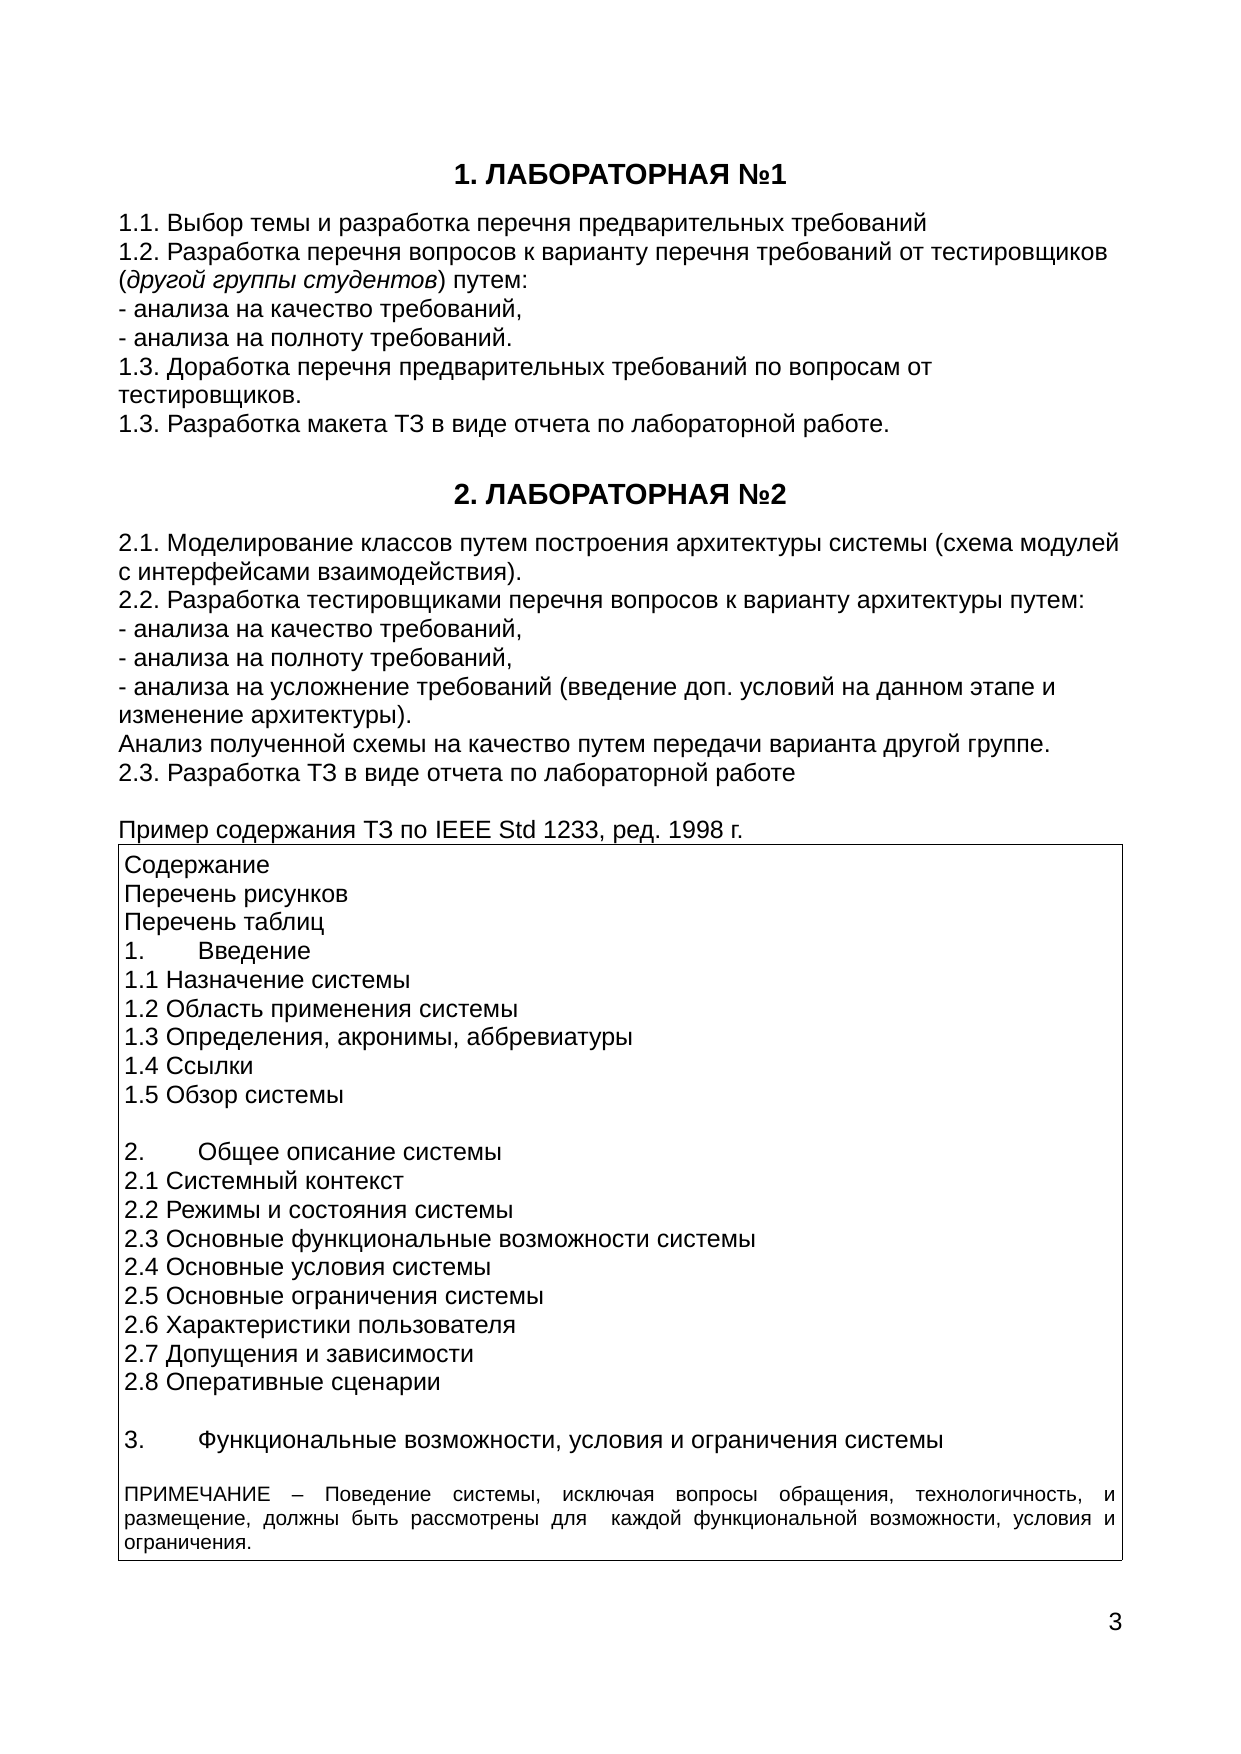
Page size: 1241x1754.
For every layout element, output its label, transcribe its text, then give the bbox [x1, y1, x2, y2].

text Пример содержания ТЗ по IEEE Std 1233, ред. 1998 г. [118, 815, 1122, 844]
text - анализа на качество требований, [118, 294, 1122, 323]
table_header Содержание Перечень рисунков Перечень таблиц 1. Введение 1.1 Назначение системы 1.2 Область применения системы 1.3 Определения, акронимы, аббревиатуры 1.4 Ссылки 1.5 Обзор системы 2. Общее описание системы 2.1 Системный контекст 2.2 Режимы и состояния системы 2.3 Основные функциональные возможности системы 2.4 Основные условия системы 2.5 Основные ограничения системы 2.6 Характеристики пользователя 2.7 Допущения и зависимости 2.8 Оперативные сценарии 3. Функциональные возможности, условия и ограничения системы ПРИМЕЧАНИЕ – Поведение системы, исключая вопросы обращения, технологичность, и размещение, должны быть рассмотрены для каждой функциональной возможности, условия и ограничения. [119, 845, 1122, 1560]
text - анализа на усложнение требований (введение доп. условий на данном этапе и изменение архитектуры). [118, 671, 1122, 729]
text - анализа на полноту требований, [118, 643, 1122, 671]
text 2.3. Разработка ТЗ в виде отчета по лабораторной работе [118, 758, 1122, 786]
text 1.2. Разработка перечня вопросов к варианту перечня требований от тестировщиков (другой группы студентов) путем: [118, 237, 1122, 294]
text 1.3. Доработка перечня предварительных требований по вопросам от тестировщиков. [118, 352, 1122, 409]
text 1.1. Выбор темы и разработка перечня предварительных требований [118, 208, 1122, 237]
text 2.1. Моделирование классов путем построения архитектуры системы (схема модулей с интерфейсами взаимодействия). [118, 528, 1122, 585]
subtitle 1. Лабораторная №1 [118, 157, 1122, 191]
text 2.2. Разработка тестировщиками перечня вопросов к варианту архитектуры путем: [118, 585, 1122, 614]
text Анализ полученной схемы на качество путем передачи варианта другой группе. [118, 729, 1122, 758]
subtitle 2. Лабораторная №2 [118, 477, 1122, 511]
text 1.3. Разработка макета ТЗ в виде отчета по лабораторной работе. [118, 409, 1122, 438]
text - анализа на качество требований, [118, 614, 1122, 643]
text - анализа на полноту требований. [118, 323, 1122, 352]
